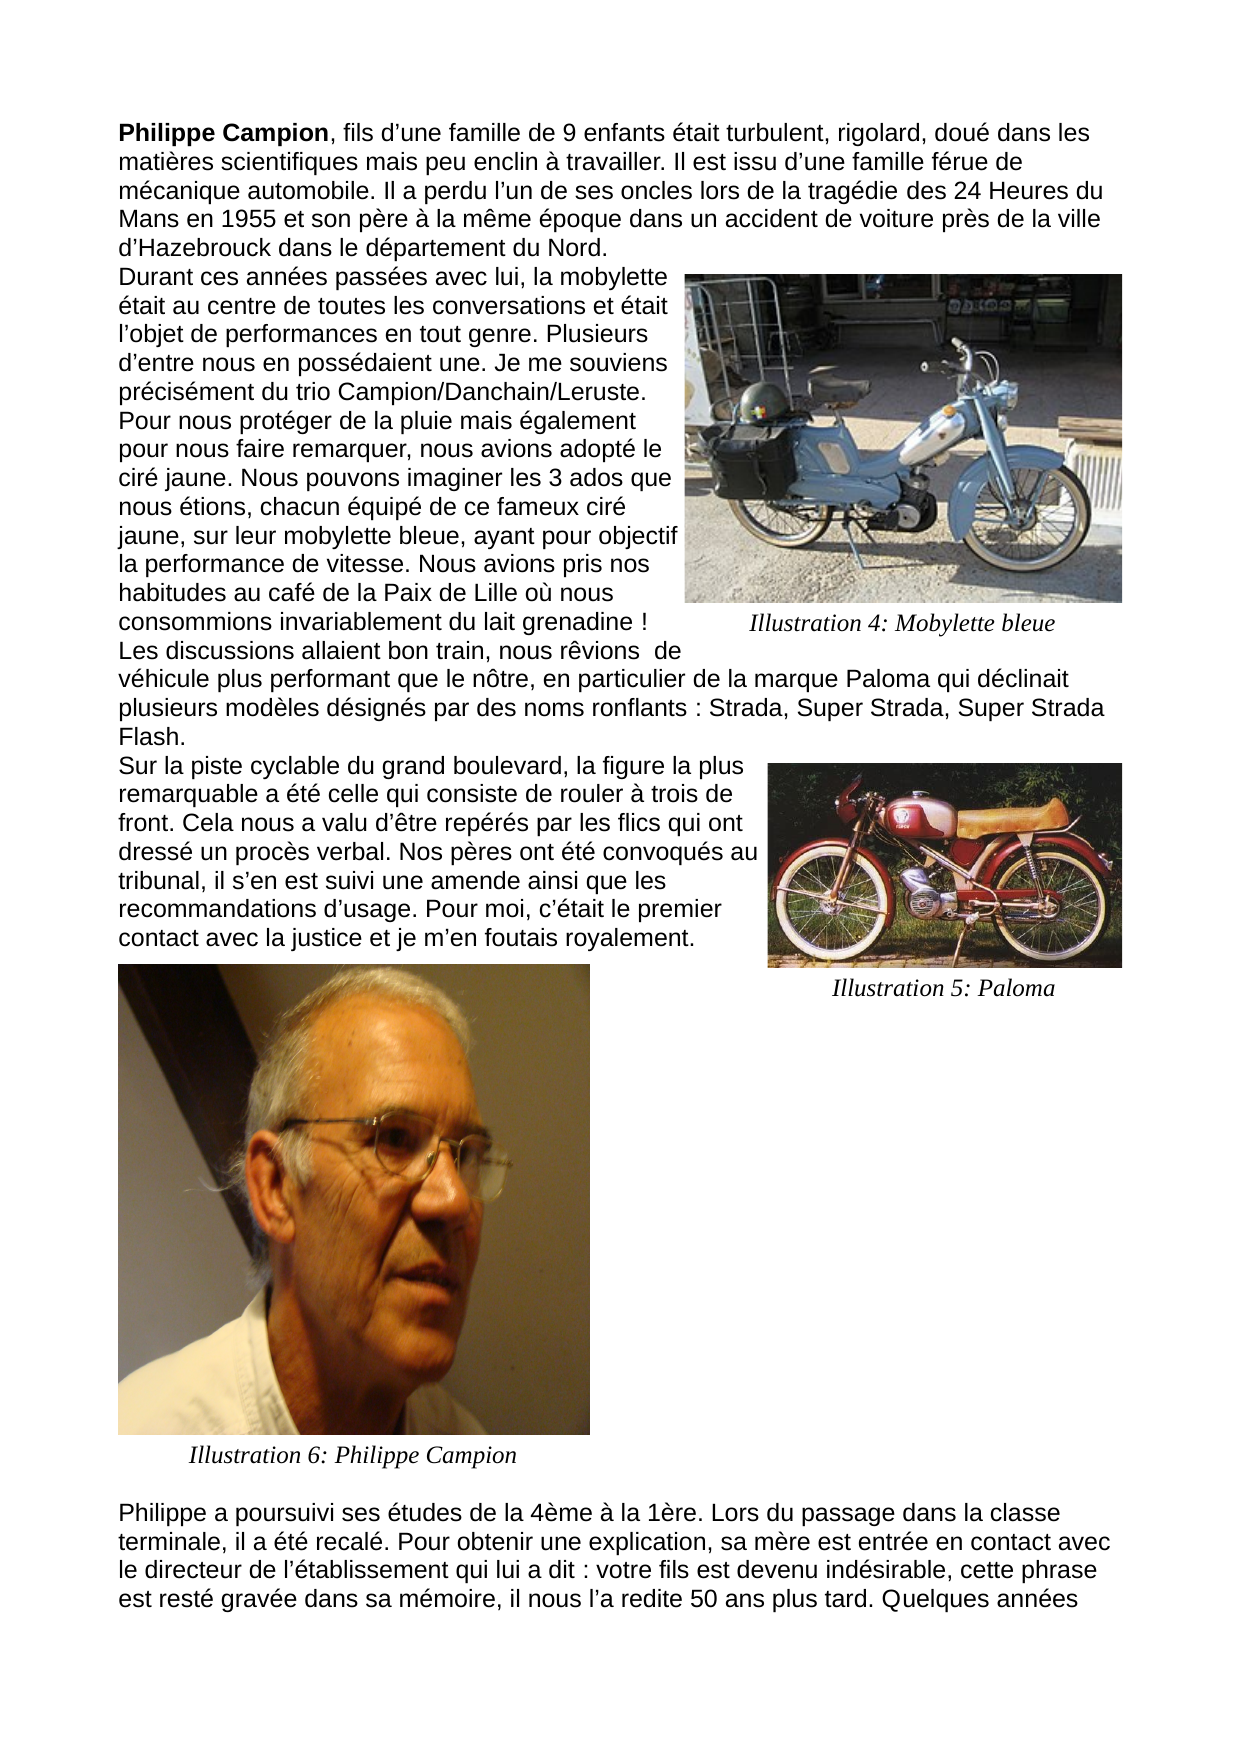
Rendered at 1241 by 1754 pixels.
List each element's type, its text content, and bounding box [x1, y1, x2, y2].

text Philippe a poursuivi ses études de la 4ème à la 1ère. Lors du passage dans la classe terminale, il a été recalé. Pour obtenir une explication, sa mère est entrée en contact avec le directeur de l’établissement qui lui a dit : votre fils est devenu indésirable, cette phrase est resté gravée dans sa mémoire, il nous l’a redite 50 ans plus tard. Quelques années [118, 1498, 1122, 1613]
picture [767, 763, 1123, 968]
text Illustration 5: Paloma [768, 968, 1122, 1002]
text Sur la piste cyclable du grand boulevard, la figure la plus remarquable a été celle qui consiste de rouler à trois de front. Cela nous a valu d’être repérés par les flics qui ont dressé un procès verbal. Nos pères ont été convoqués au tribunal, il s’en est suivi une amende ainsi que les recommandations d’usage. Pour moi, c’était le premier contact avec la justice et je m’en foutais royalement. [118, 751, 1122, 1469]
text Durant ces années passées avec lui, la mobylette était au centre de toutes les conversations et était l’objet de performances en tout genre. Plusieurs d’entre nous en possédaient une. Je me souviens précisément du trio Campion/Danchain/Leruste. Pour nous protéger de la pluie mais également pour nous faire remarquer, nous avions adopté le ciré jaune. Nous pouvons imaginer les 3 ados que nous étions, chacun équipé de ce fameux ciré jaune, sur leur mobylette bleue, ayant pour objectif la performance de vitesse. Nous avions pris nos habitudes au café de la Paix de Lille où nous consommions invariablement du lait grenadine ! Les discussions allaient bon train, nous rêvions de véhicule plus performant que le nôtre, en particulier de la marque Paloma qui déclinait plusieurs modèles désignés par des noms ronflants : Strada, Super Strada, Super Strada Flash. [118, 262, 1122, 751]
text Illustration 6: Philippe Campion [118, 1435, 590, 1469]
picture [684, 274, 1123, 603]
text Philippe Campion, fils d’une famille de 9 enfants était turbulent, rigolard, doué dans les matières scientifiques mais peu enclin à travailler. Il est issu d’une famille férue de mécanique automobile. Il a perdu l’un de ses oncles lors de la tragédie des 24 Heures du Mans en 1955 et son père à la même époque dans un accident de voiture près de la ville d’Hazebrouck dans le département du Nord. [118, 118, 1122, 262]
picture [118, 964, 590, 1435]
text Illustration 4: Mobylette bleue [684, 603, 1122, 637]
